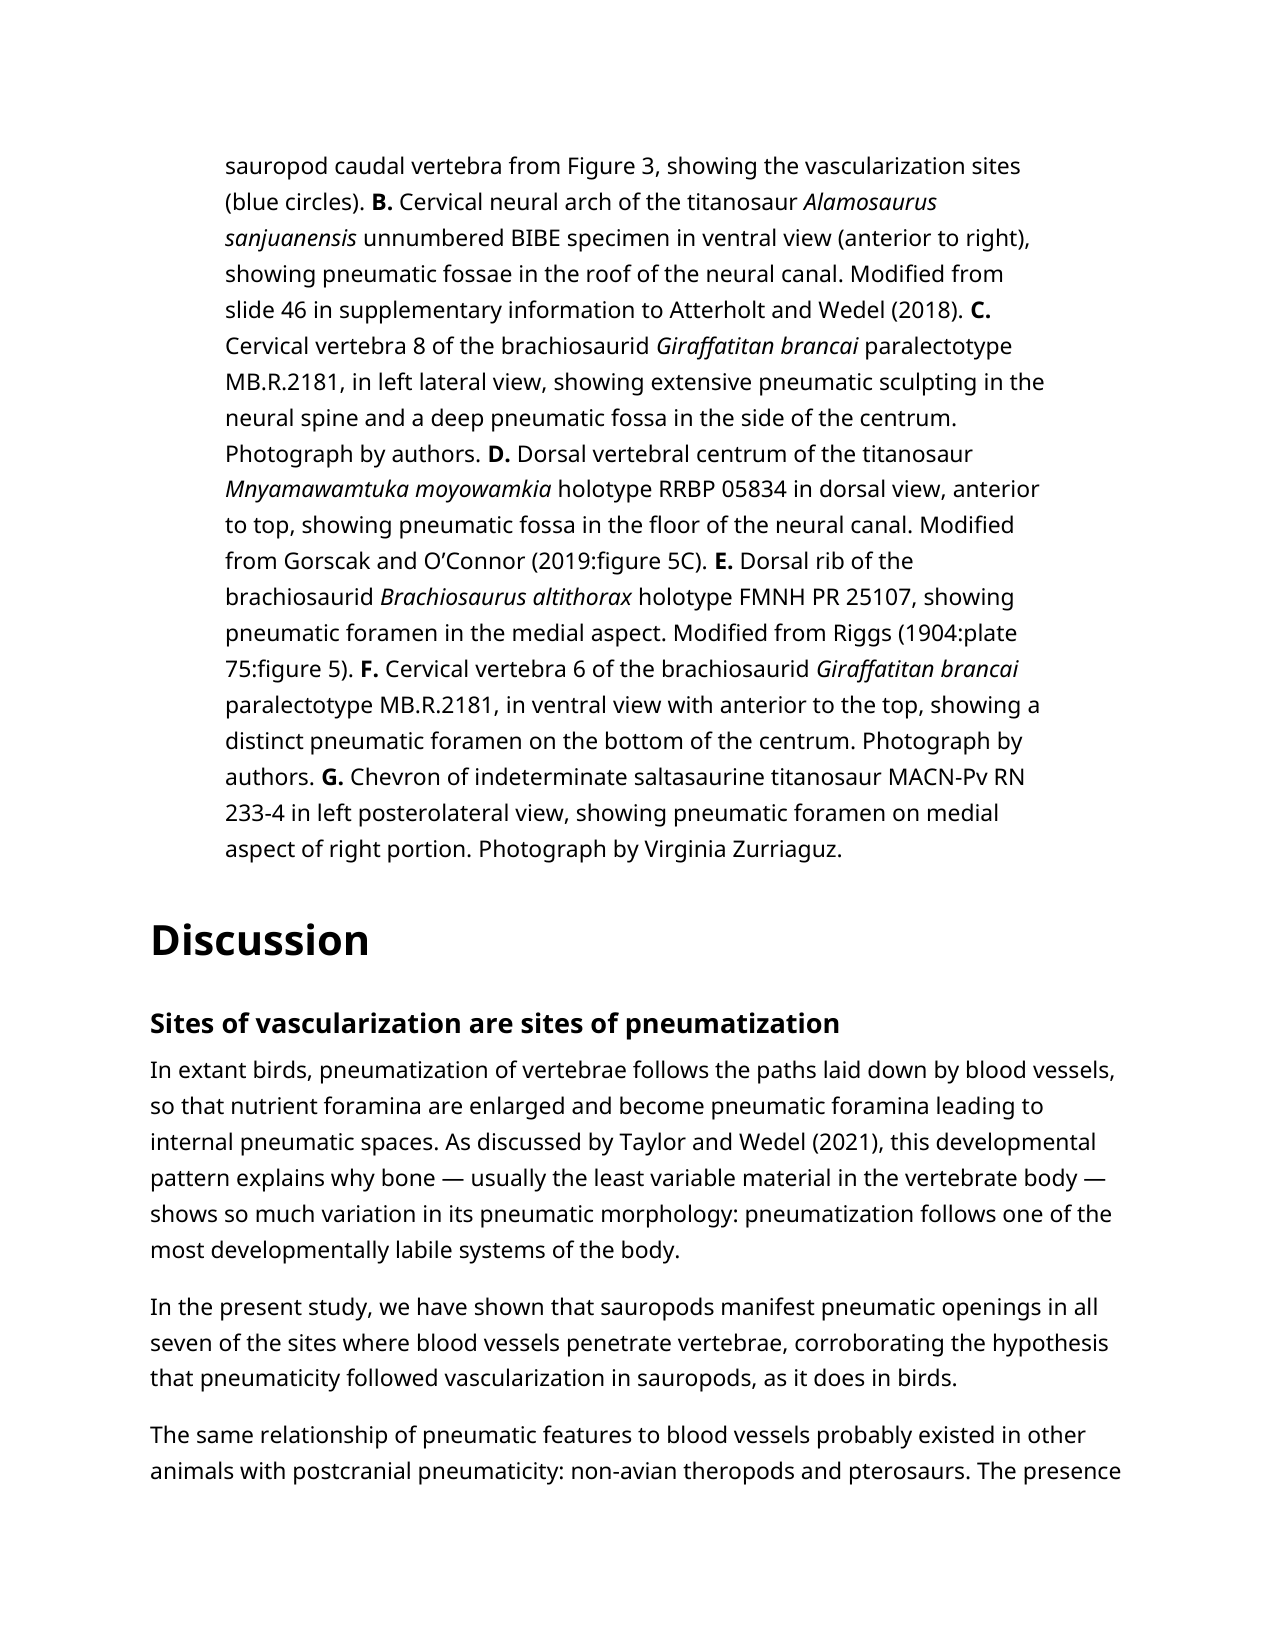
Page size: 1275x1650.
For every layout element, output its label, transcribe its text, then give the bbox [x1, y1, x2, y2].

text sauropod caudal vertebra from Figure 3, showing the vascularization sites (blue circles). B. Cervical neural arch of the titanosaur Alamosaurus sanjuanensis unnumbered BIBE specimen in ventral view (anterior to right), showing pneumatic fossae in the roof of the neural canal. Modified from slide 46 in supplementary information to Atterholt and Wedel (2018). C. Cervical vertebra 8 of the brachiosaurid Giraffatitan brancai paralectotype MB.R.2181, in left lateral view, showing extensive pneumatic sculpting in the neural spine and a deep pneumatic fossa in the side of the centrum. Photograph by authors. D. Dorsal vertebral centrum of the titanosaur Mnyamawamtuka moyowamkia holotype RRBP 05834 in dorsal view, anterior to top, showing pneumatic fossa in the floor of the neural canal. Modified from Gorscak and O’Connor (2019:figure 5C). E. Dorsal rib of the brachiosaurid Brachiosaurus altithorax holotype FMNH PR 25107, showing pneumatic foramen in the medial aspect. Modified from Riggs (1904:plate 75:figure 5). F. Cervical vertebra 6 of the brachiosaurid Giraffatitan brancai paralectotype MB.R.2181, in ventral view with anterior to the top, showing a distinct pneumatic foramen on the bottom of the centrum. Photograph by authors. G. Chevron of indeterminate saltasaurine titanosaur MACN-Pv RN 233-4 in left posterolateral view, showing pneumatic foramen on medial aspect of right portion. Photograph by Virginia Zurriaguz. [225, 150, 1050, 864]
subtitle Discussion [150, 910, 1125, 967]
text In extant birds, pneumatization of vertebrae follows the paths laid down by blood vessels, so that nutrient foramina are enlarged and become pneumatic foramina leading to internal pneumatic spaces. As discussed by Taylor and Wedel (2021), this developmental pattern explains why bone — usually the least variable material in the vertebrate body — shows so much variation in its pneumatic morphology: pneumatization follows one of the most developmentally labile systems of the body. [150, 1054, 1125, 1265]
subtitle Sites of vascularization are sites of pneumatization [150, 1005, 1125, 1042]
text In the present study, we have shown that sauropods manifest pneumatic openings in all seven of the sites where blood vessels penetrate vertebrae, corroborating the hypothesis that pneumaticity followed vascularization in sauropods, as it does in birds. [150, 1291, 1125, 1394]
text The same relationship of pneumatic features to blood vessels probably existed in other animals with postcranial pneumaticity: non-avian theropods and pterosaurs. The presence [150, 1419, 1125, 1486]
